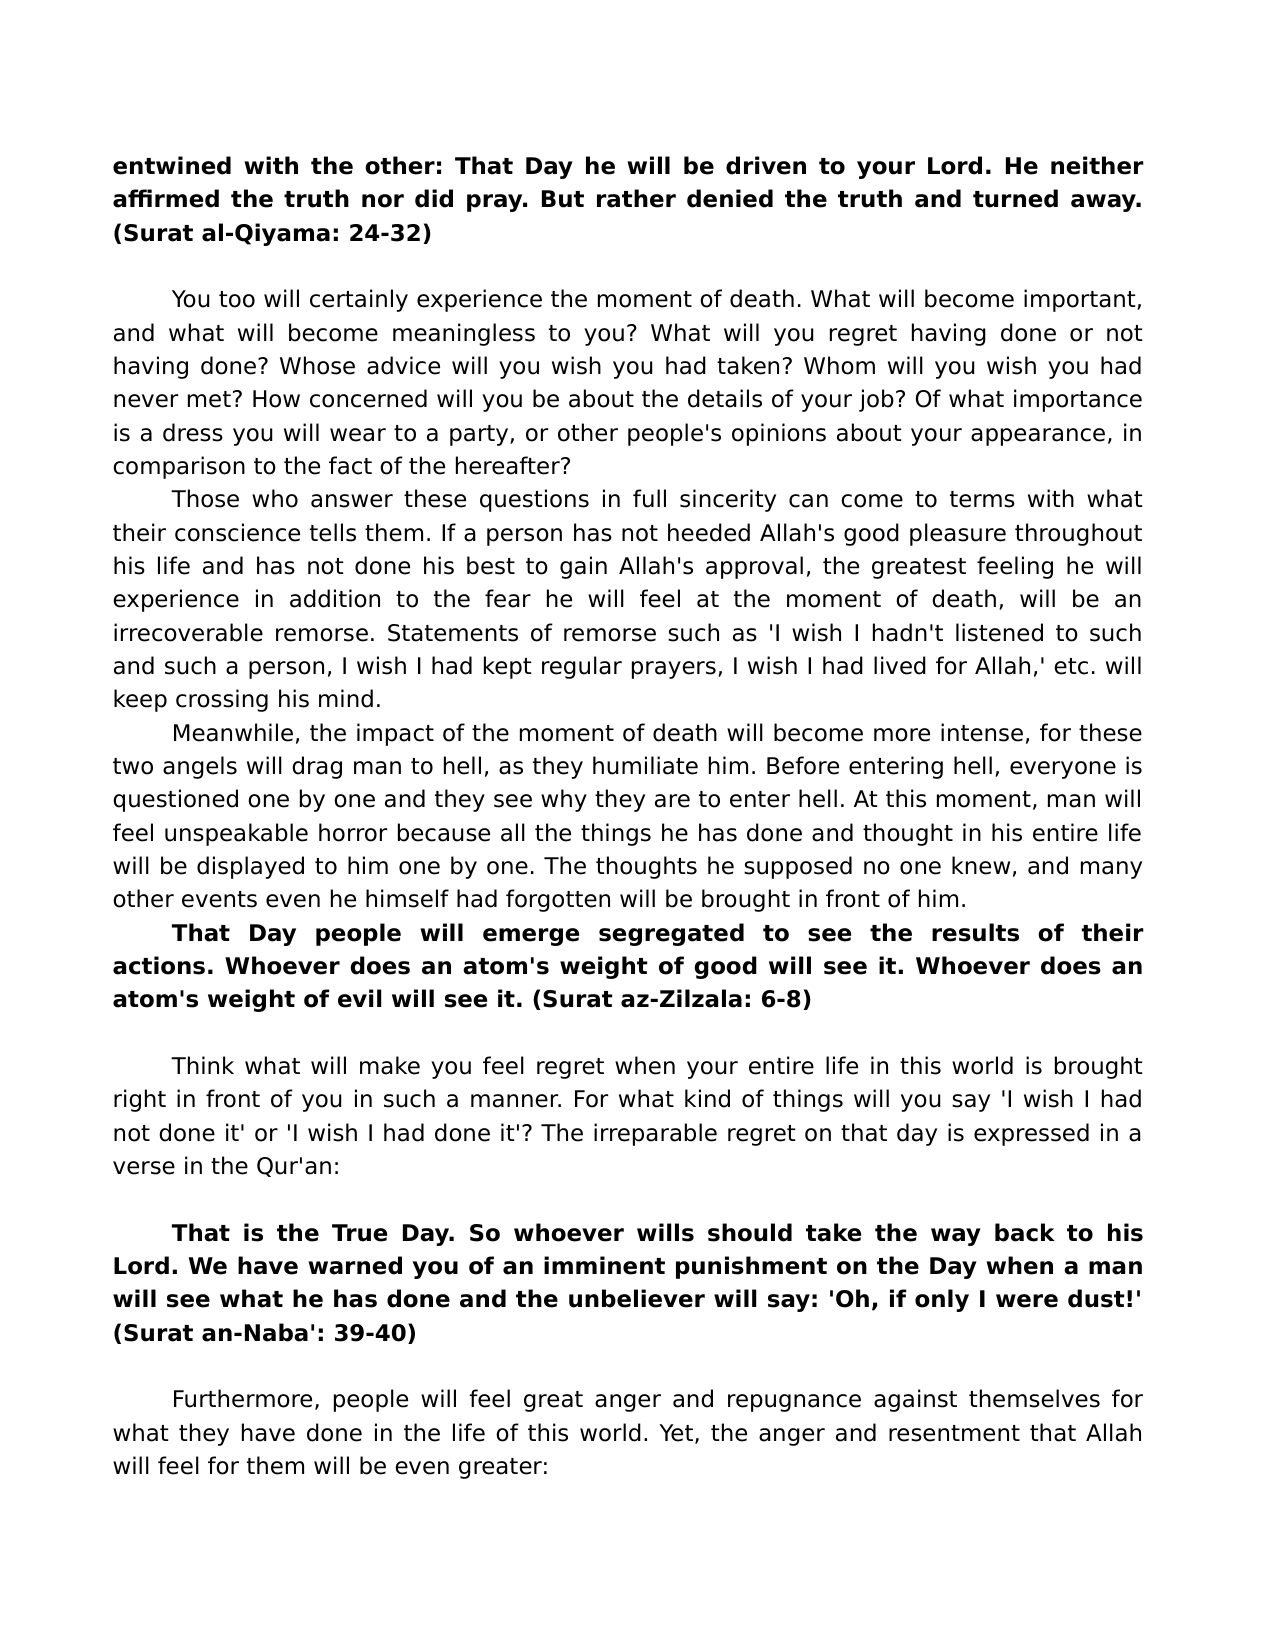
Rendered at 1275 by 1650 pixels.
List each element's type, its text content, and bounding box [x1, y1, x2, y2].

text Meanwhile, the impact of the moment of death will become more intense, for these two angels will drag man to hell, as they humiliate him. Before entering hell, everyone is questioned one by one and they see why they are to enter hell. At this moment, man will feel unspeakable horror because all the things he has done and thought in his entire life will be displayed to him one by one. The thoughts he supposed no one knew, and many other events even he himself had forgotten will be brought in front of him. [112, 714, 1145, 914]
text entwined with the other: That Day he will be driven to your Lord. He neither affirmed the truth nor did pray. But rather denied the truth and turned away. (Surat al-Qiyama: 24-32) [112, 148, 1145, 248]
text Furthermore, people will feel great anger and repugnance against themselves for what they have done in the life of this world. Yet, the anger and resentment that Allah will feel for them will be even greater: [112, 1381, 1145, 1481]
text You too will certainly experience the moment of death. What will become important, and what will become meaningless to you? What will you regret having done or not having done? Whose advice will you wish you had taken? Whom will you wish you had never met? How concerned will you be about the details of your job? Of what importance is a dress you will wear to a party, or other people's opinions about your appearance, in comparison to the fact of the hereafter? [112, 281, 1145, 481]
text Those who answer these questions in full sincerity can come to terms with what their conscience tells them. If a person has not heeded Allah's good pleasure throughout his life and has not done his best to gain Allah's approval, the greatest feeling he will experience in addition to the fear he will feel at the moment of death, will be an irrecoverable remorse. Statements of remorse such as 'I wish I hadn't listened to such and such a person, I wish I had kept regular prayers, I wish I had lived for Allah,' etc. will keep crossing his mind. [112, 481, 1145, 714]
text That is the True Day. So whoever wills should take the way back to his Lord. We have warned you of an imminent punishment on the Day when a man will see what he has done and the unbeliever will say: 'Oh, if only I were dust!' (Surat an-Naba': 39-40) [112, 1214, 1145, 1348]
text That Day people will emerge segregated to see the results of their actions. Whoever does an atom's weight of good will see it. Whoever does an atom's weight of evil will see it. (Surat az-Zilzala: 6-8) [112, 914, 1145, 1014]
text Think what will make you feel regret when your entire life in this world is brought right in front of you in such a manner. For what kind of things will you say 'I wish I had not done it' or 'I wish I had done it'? The irreparable regret on that day is expressed in a verse in the Qur'an: [112, 1048, 1145, 1181]
